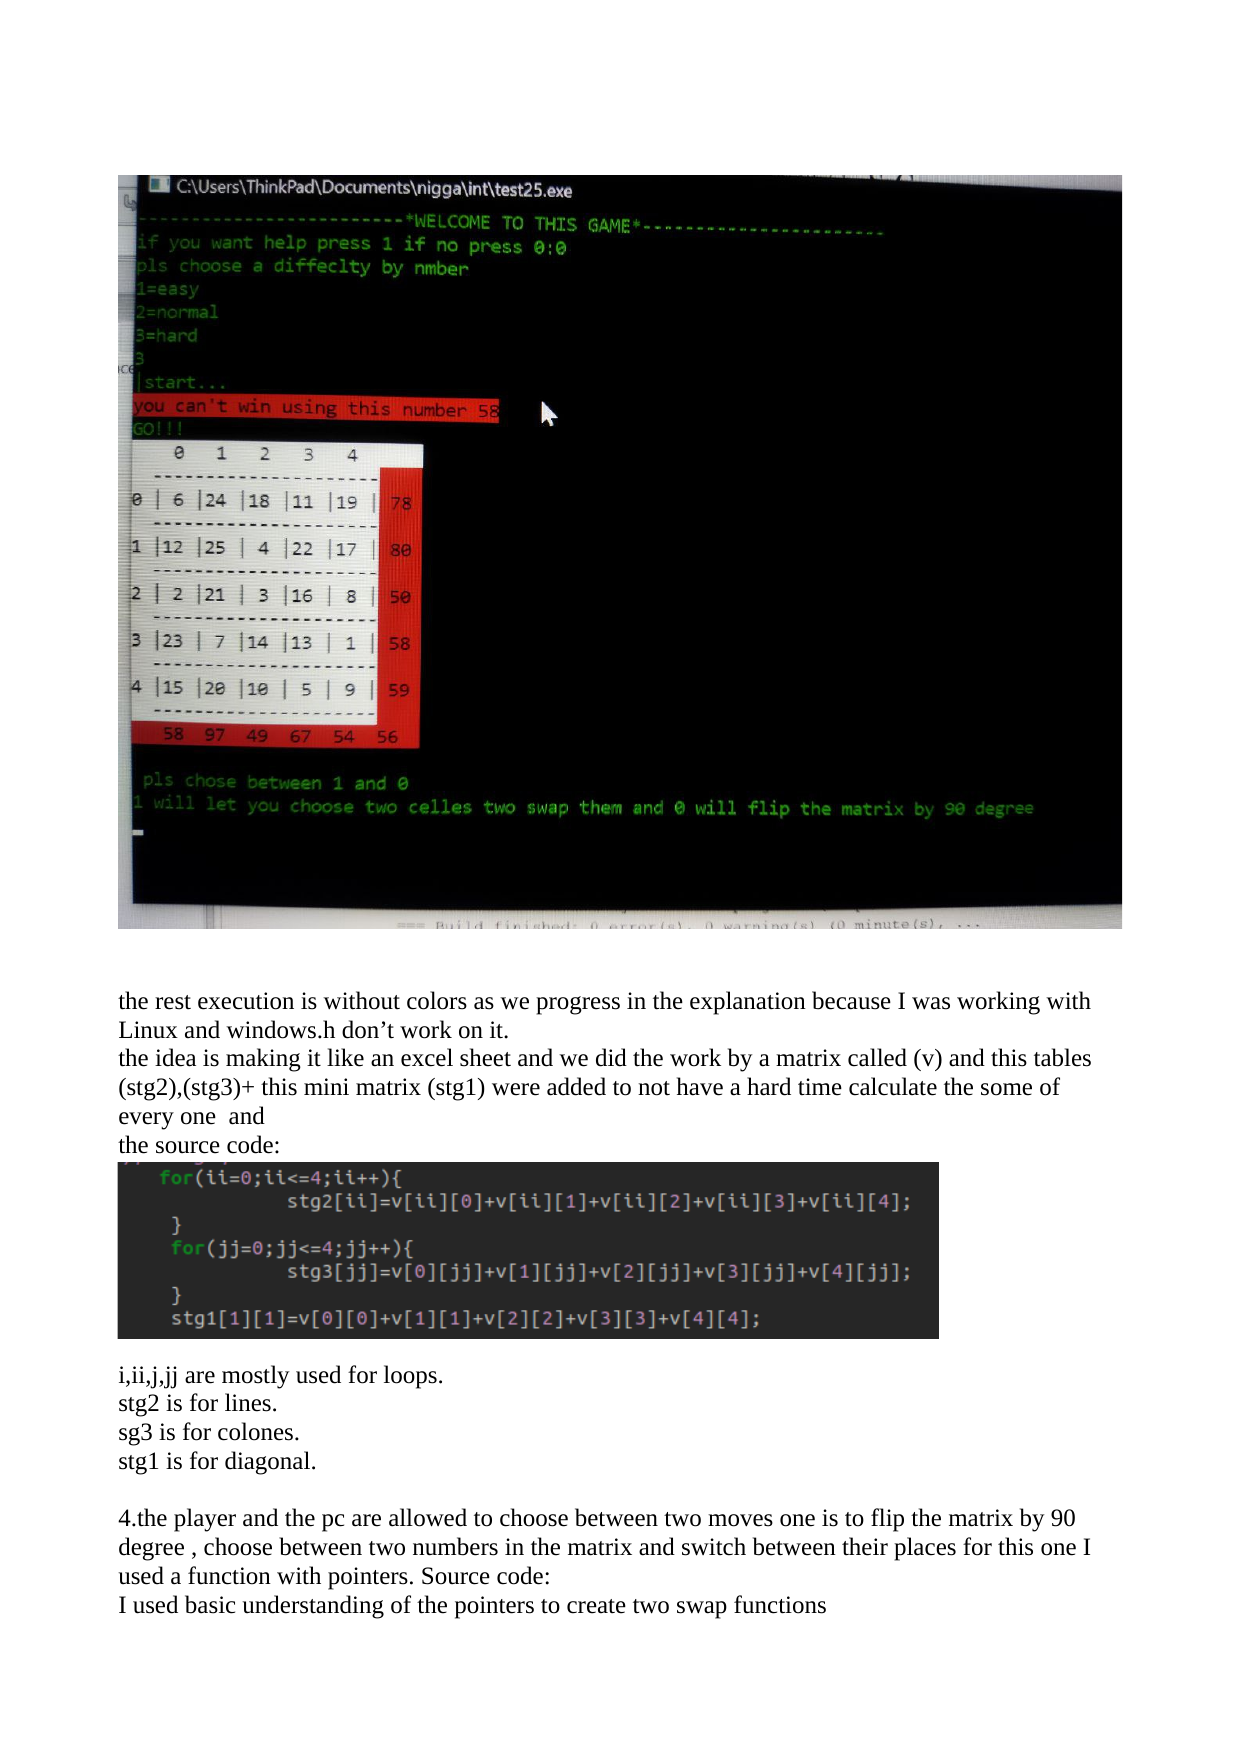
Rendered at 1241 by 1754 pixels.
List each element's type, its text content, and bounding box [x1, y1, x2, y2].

picture [117, 1162, 939, 1339]
text the rest execution is without colors as we progress in the explanation because I was working with Linux and windows.h don’t work on it. [118, 986, 1122, 1043]
text i,ii,j,jj are mostly used for loops. [118, 1360, 1122, 1388]
text stg1 is for diagonal. [118, 1446, 1122, 1475]
picture [118, 175, 1123, 929]
text the source code: [118, 1130, 1122, 1158]
text 4.the player and the pc are allowed to choose between two moves one is to flip the matrix by 90 degree , choose between two numbers in the matrix and switch between their places for this one I used a function with pointers. Source code: [118, 1503, 1122, 1590]
text the idea is making it like an excel sheet and we did the work by a matrix called (v) and this tables (stg2),(stg3)+ this mini matrix (stg1) were added to not have a hard time calculate the some of every one and [118, 1043, 1122, 1130]
text stg2 is for lines. [118, 1388, 1122, 1417]
text I used basic understanding of the pointers to create two swap functions [118, 1590, 1122, 1618]
text sg3 is for colones. [118, 1417, 1122, 1446]
